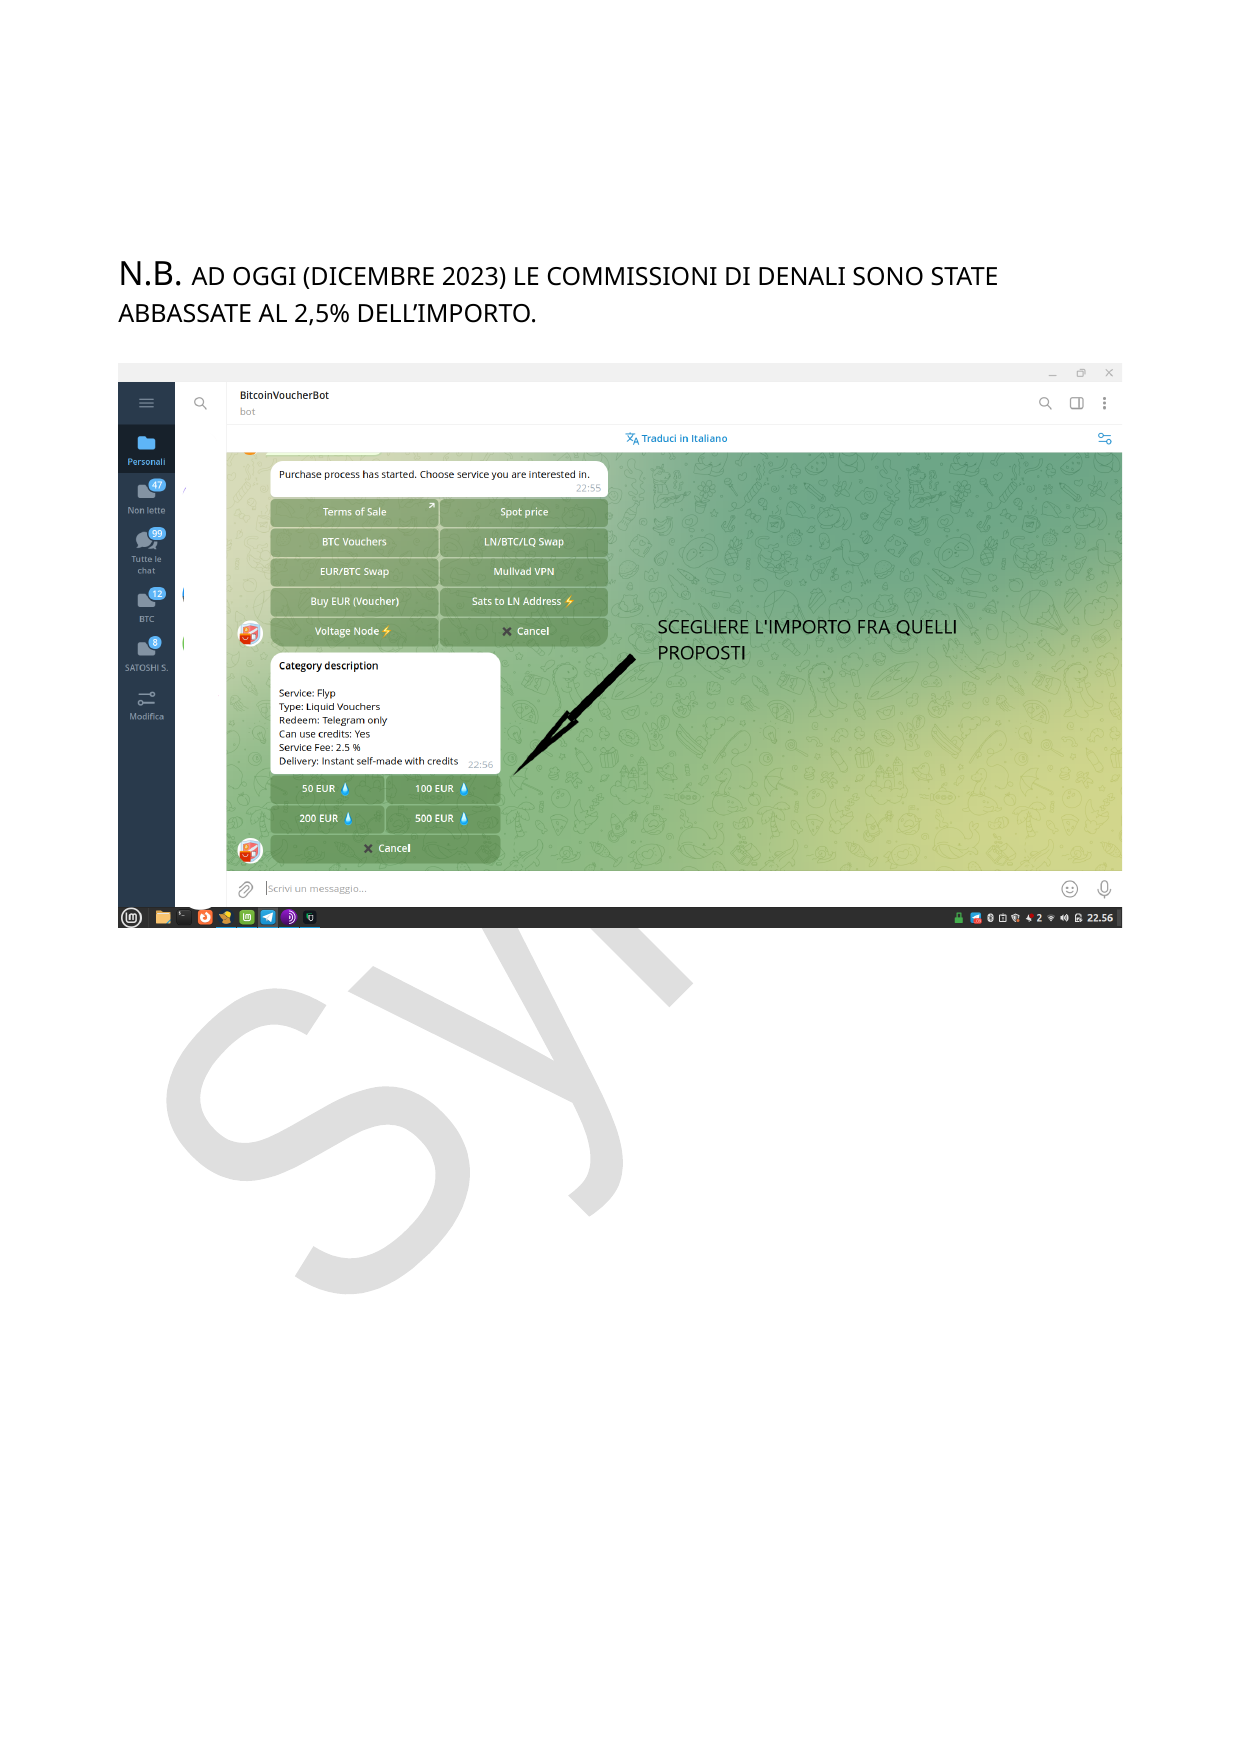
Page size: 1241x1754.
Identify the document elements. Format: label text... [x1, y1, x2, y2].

picture [118, 363, 1123, 928]
text N.B. AD OGGI (DICEMBRE 2023) LE COMMISSIONI DI DENALI SONO STATE ABBASSATE AL 2,5% DELL’IMPORTO. [118, 250, 1122, 329]
